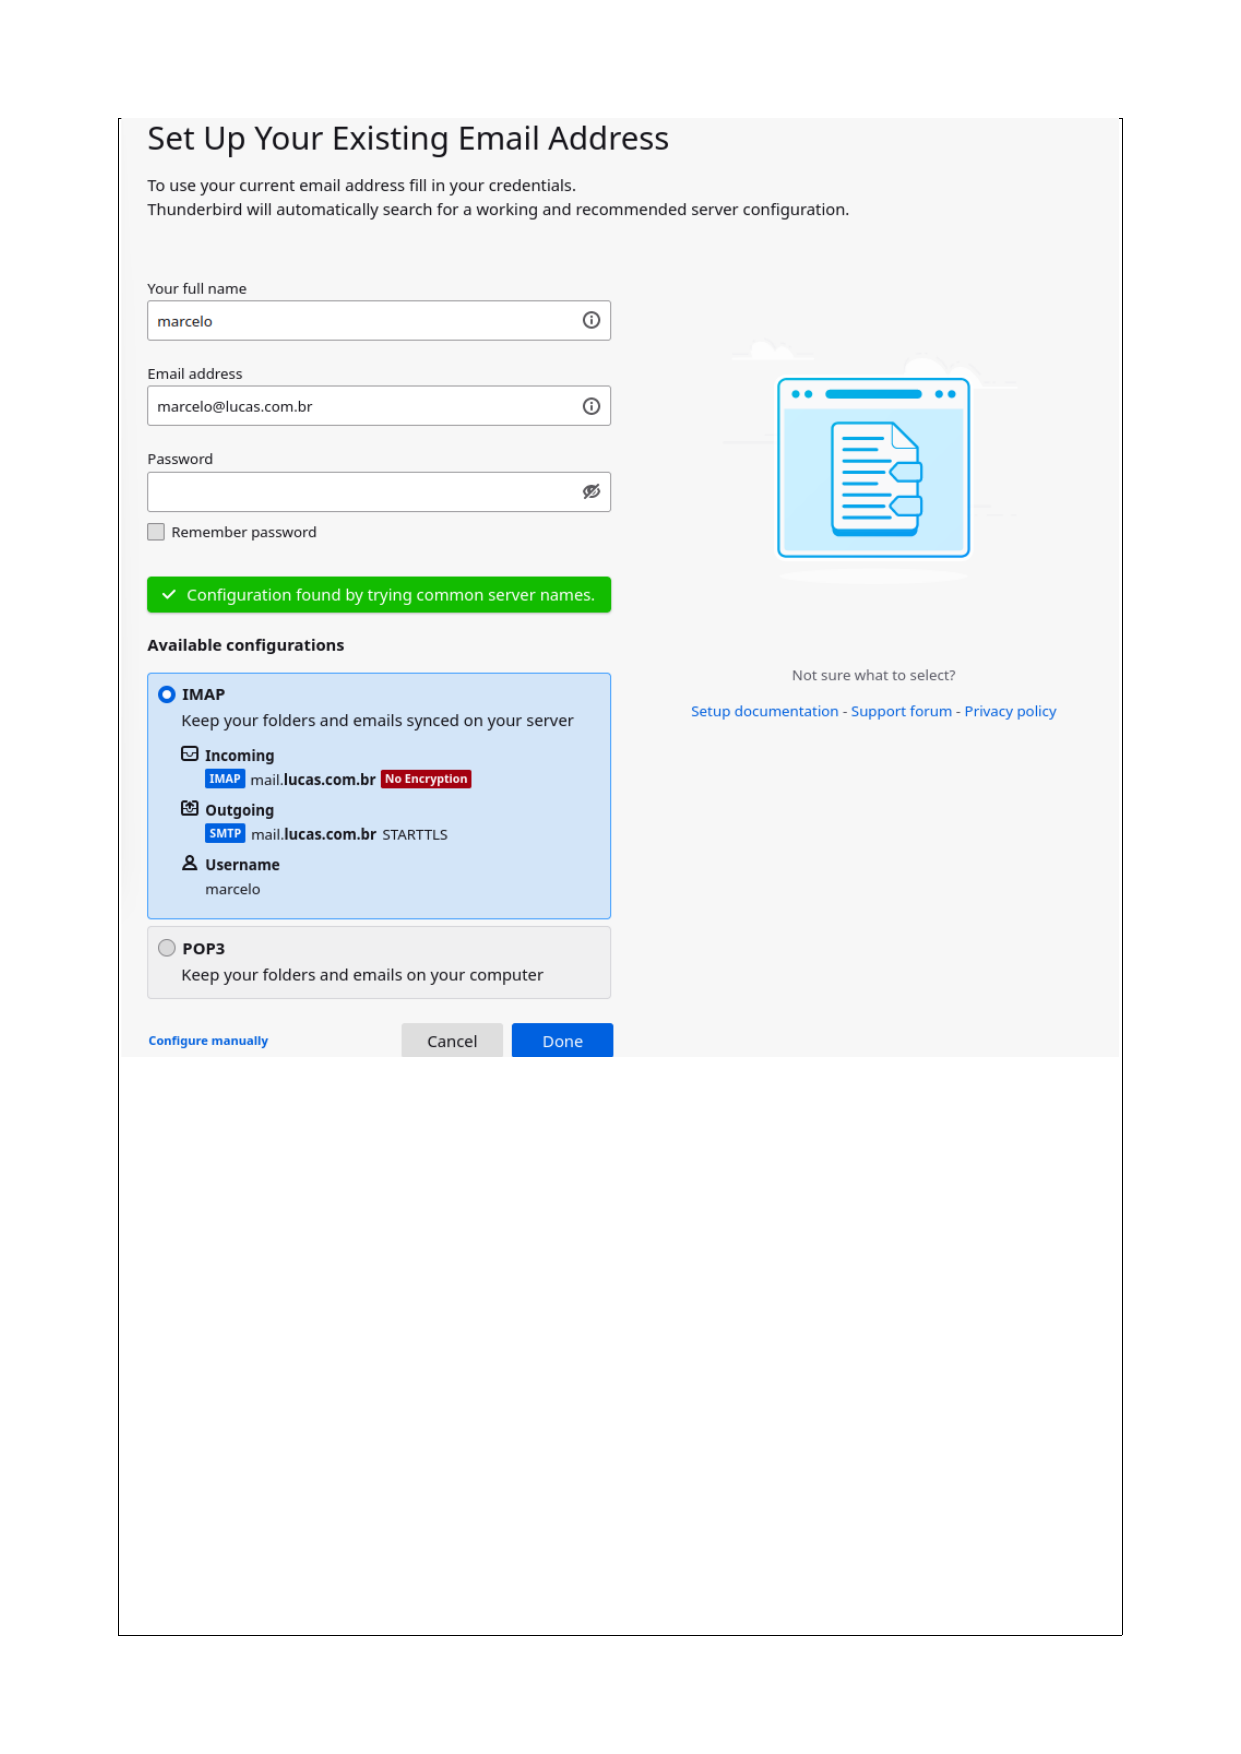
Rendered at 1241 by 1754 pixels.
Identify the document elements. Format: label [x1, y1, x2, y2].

picture [121, 118, 1119, 1057]
